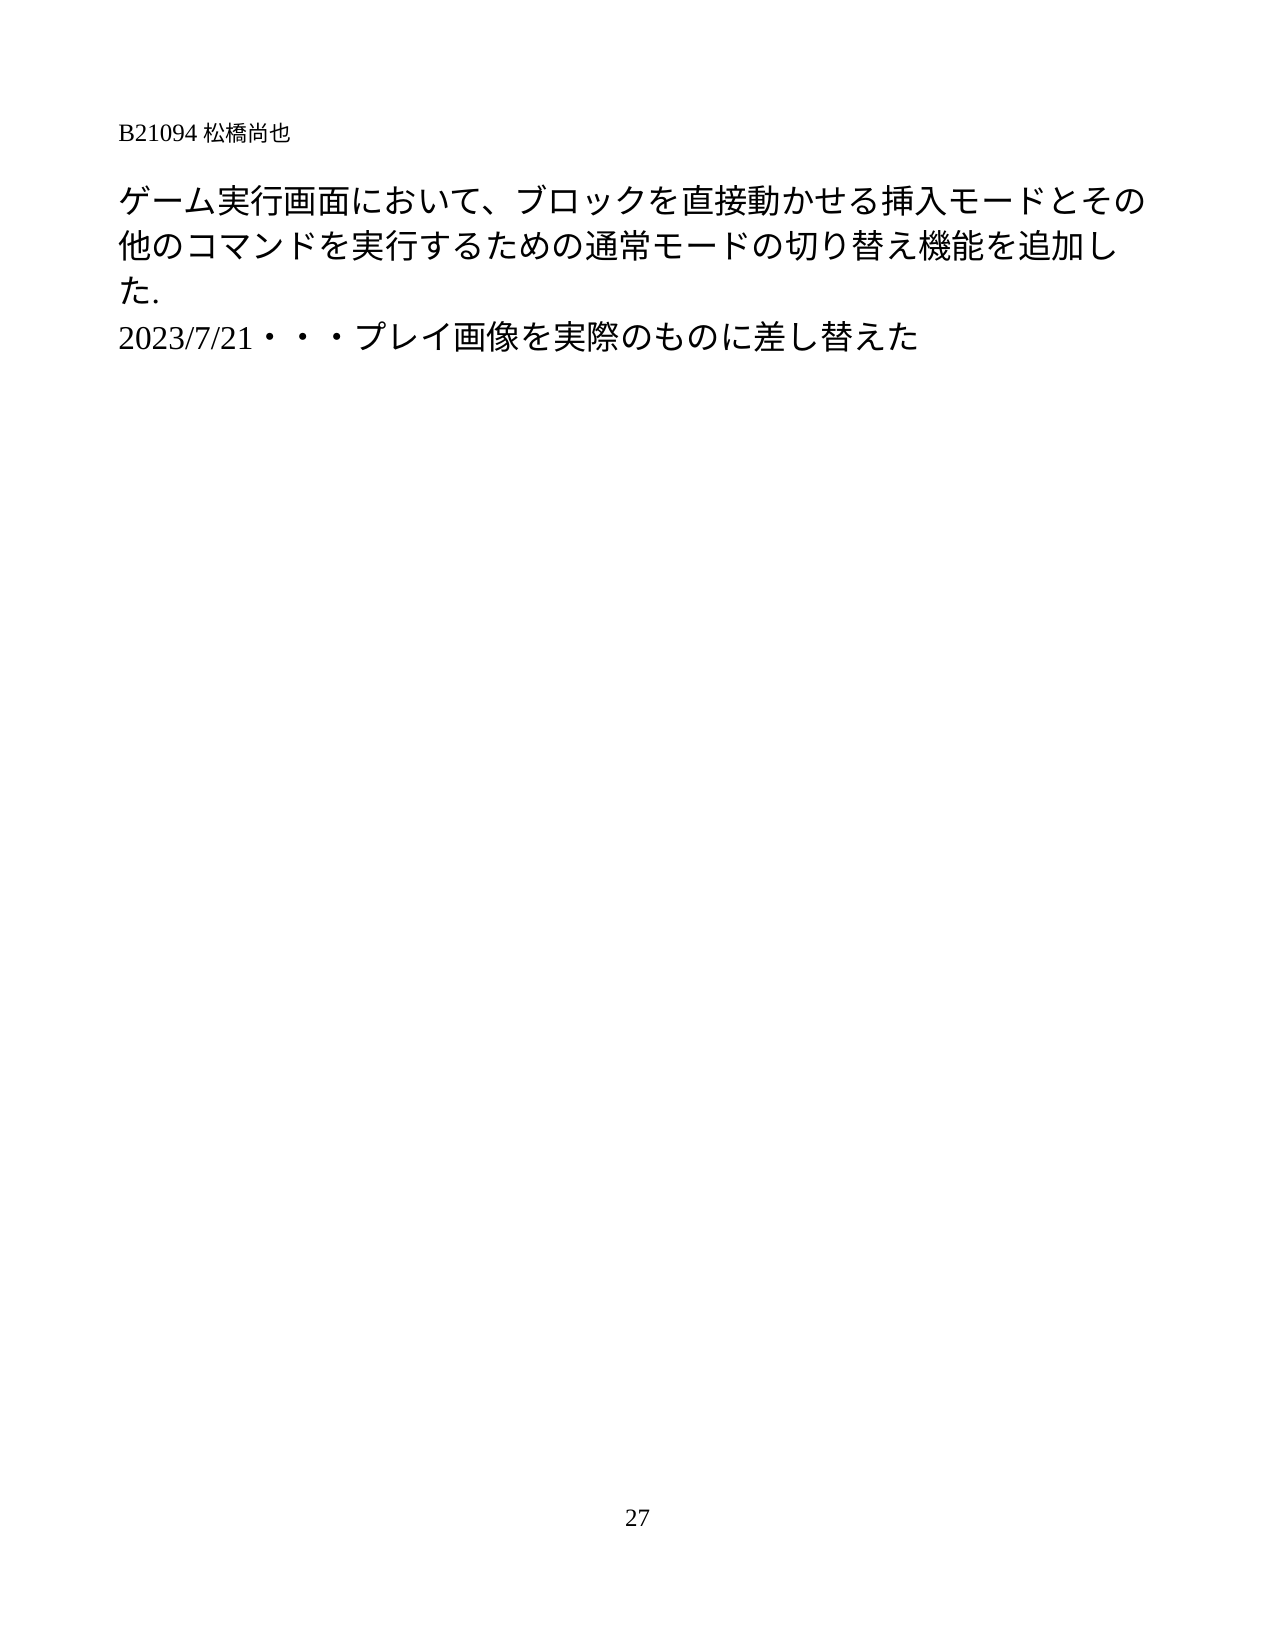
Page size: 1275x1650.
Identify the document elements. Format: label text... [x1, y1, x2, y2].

text ゲーム実行画面において、ブロックを直接動かせる挿入モードとその他のコマンドを実行するための通常モードの切り替え機能を追加した. [118, 177, 1157, 314]
text 2023/7/21・・・プレイ画像を実際のものに差し替えた [118, 314, 1157, 359]
